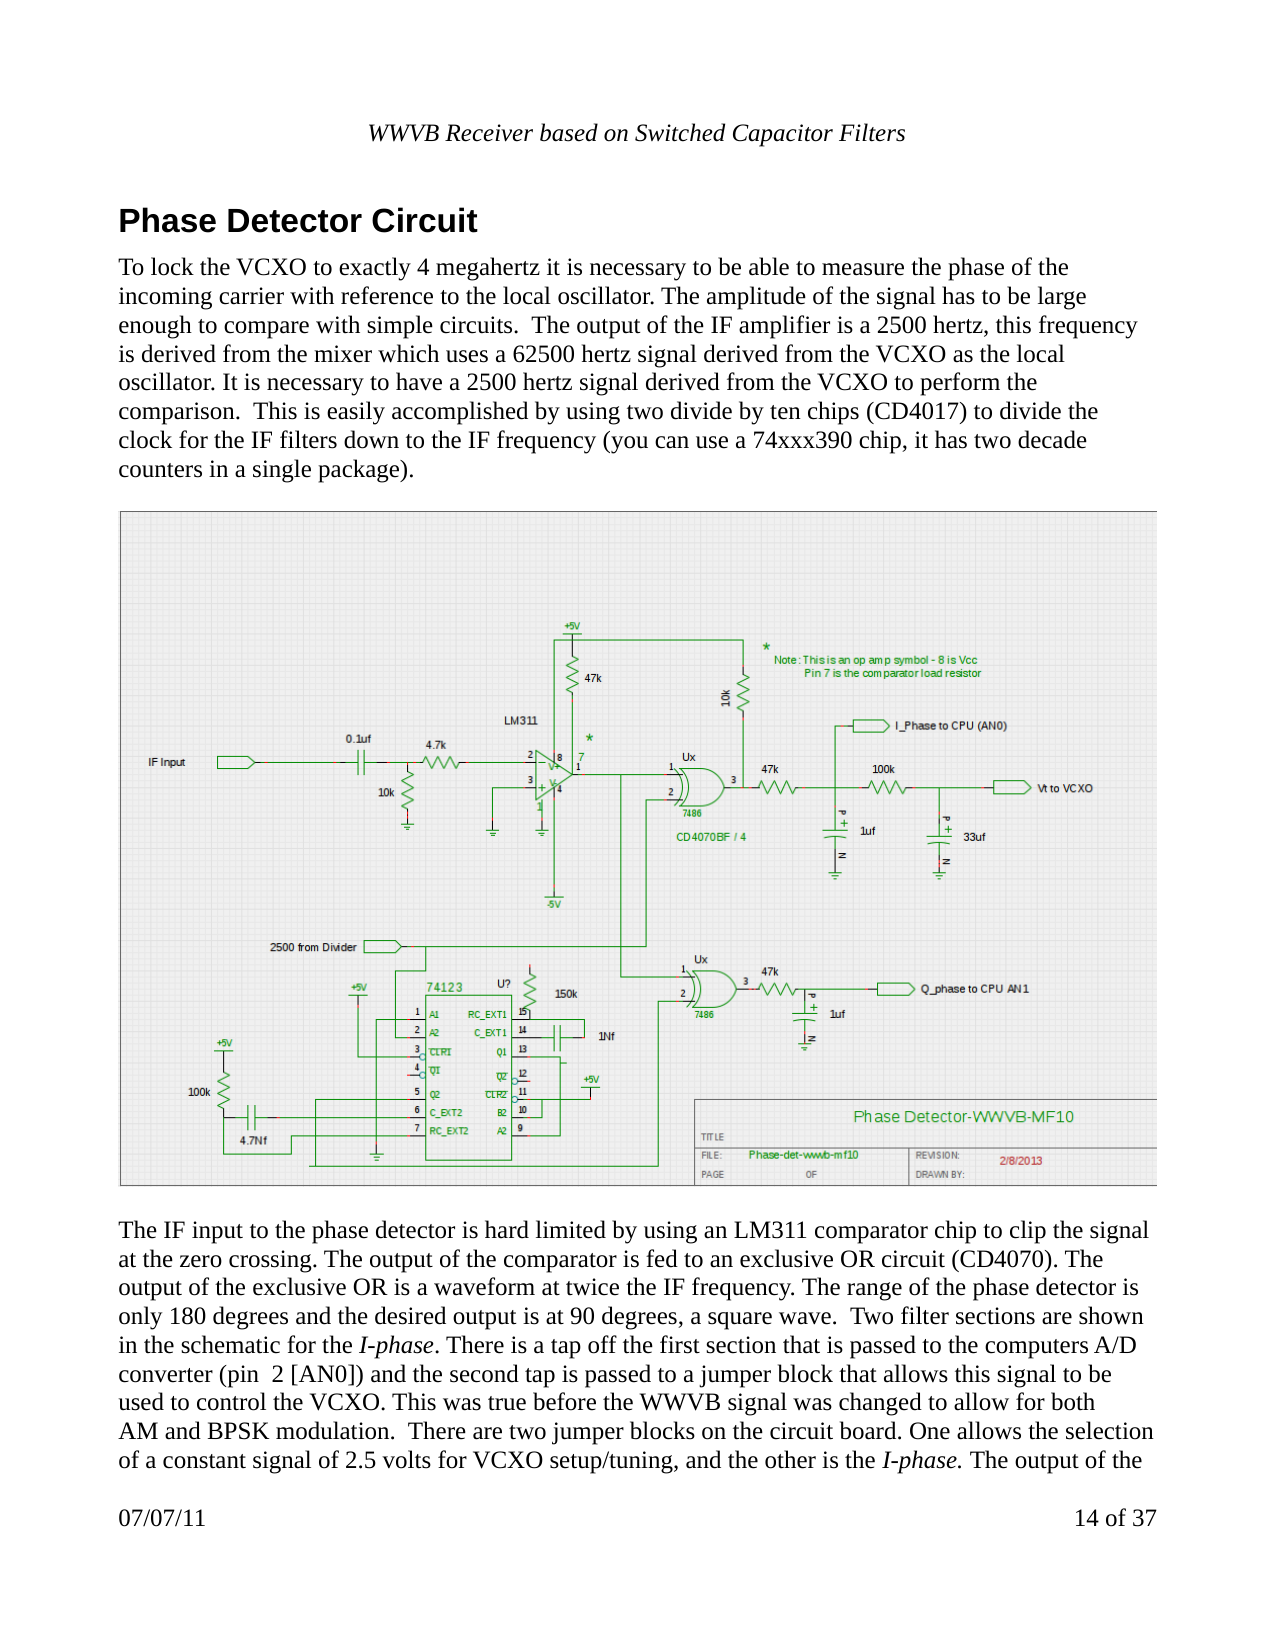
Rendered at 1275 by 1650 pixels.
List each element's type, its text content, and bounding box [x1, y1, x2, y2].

subtitle Phase Detector Circuit [118, 201, 1157, 240]
text The IF input to the phase detector is hard limited by using an LM311 comparator chip to clip the signal at the zero crossing. The output of the comparator is fed to an exclusive OR circuit (CD4070). The output of the exclusive OR is a waveform at twice the IF frequency. The range of the phase detector is only 180 degrees and the desired output is at 90 degrees, a square wave. Two filter sections are shown in the schematic for the I-phase. There is a tap off the first section that is passed to the computers A/D converter (pin 2 [AN0]) and the second tap is passed to a jumper block that allows this signal to be used to control the VCXO. This was true before the WWVB signal was changed to allow for both AM and BPSK modulation. There are two jumper blocks on the circuit board. One allows the selection of a constant signal of 2.5 volts for VCXO setup/tuning, and the other is the I-phase. The output of the [118, 1215, 1157, 1474]
picture [118, 511, 1157, 1187]
text To lock the VCXO to exactly 4 megahertz it is necessary to be able to measure the phase of the incoming carrier with reference to the local oscillator. The amplitude of the signal has to be large enough to compare with simple circuits. The output of the IF amplifier is a 2500 hertz, this frequency is derived from the mixer which uses a 62500 hertz signal derived from the VCXO as the local oscillator. It is necessary to have a 2500 hertz signal derived from the VCXO to perform the comparison. This is easily accomplished by using two divide by ten chips (CD4017) to divide the clock for the IF filters down to the IF frequency (you can use a 74xxx390 chip, it has two decade counters in a single package). [118, 252, 1157, 482]
